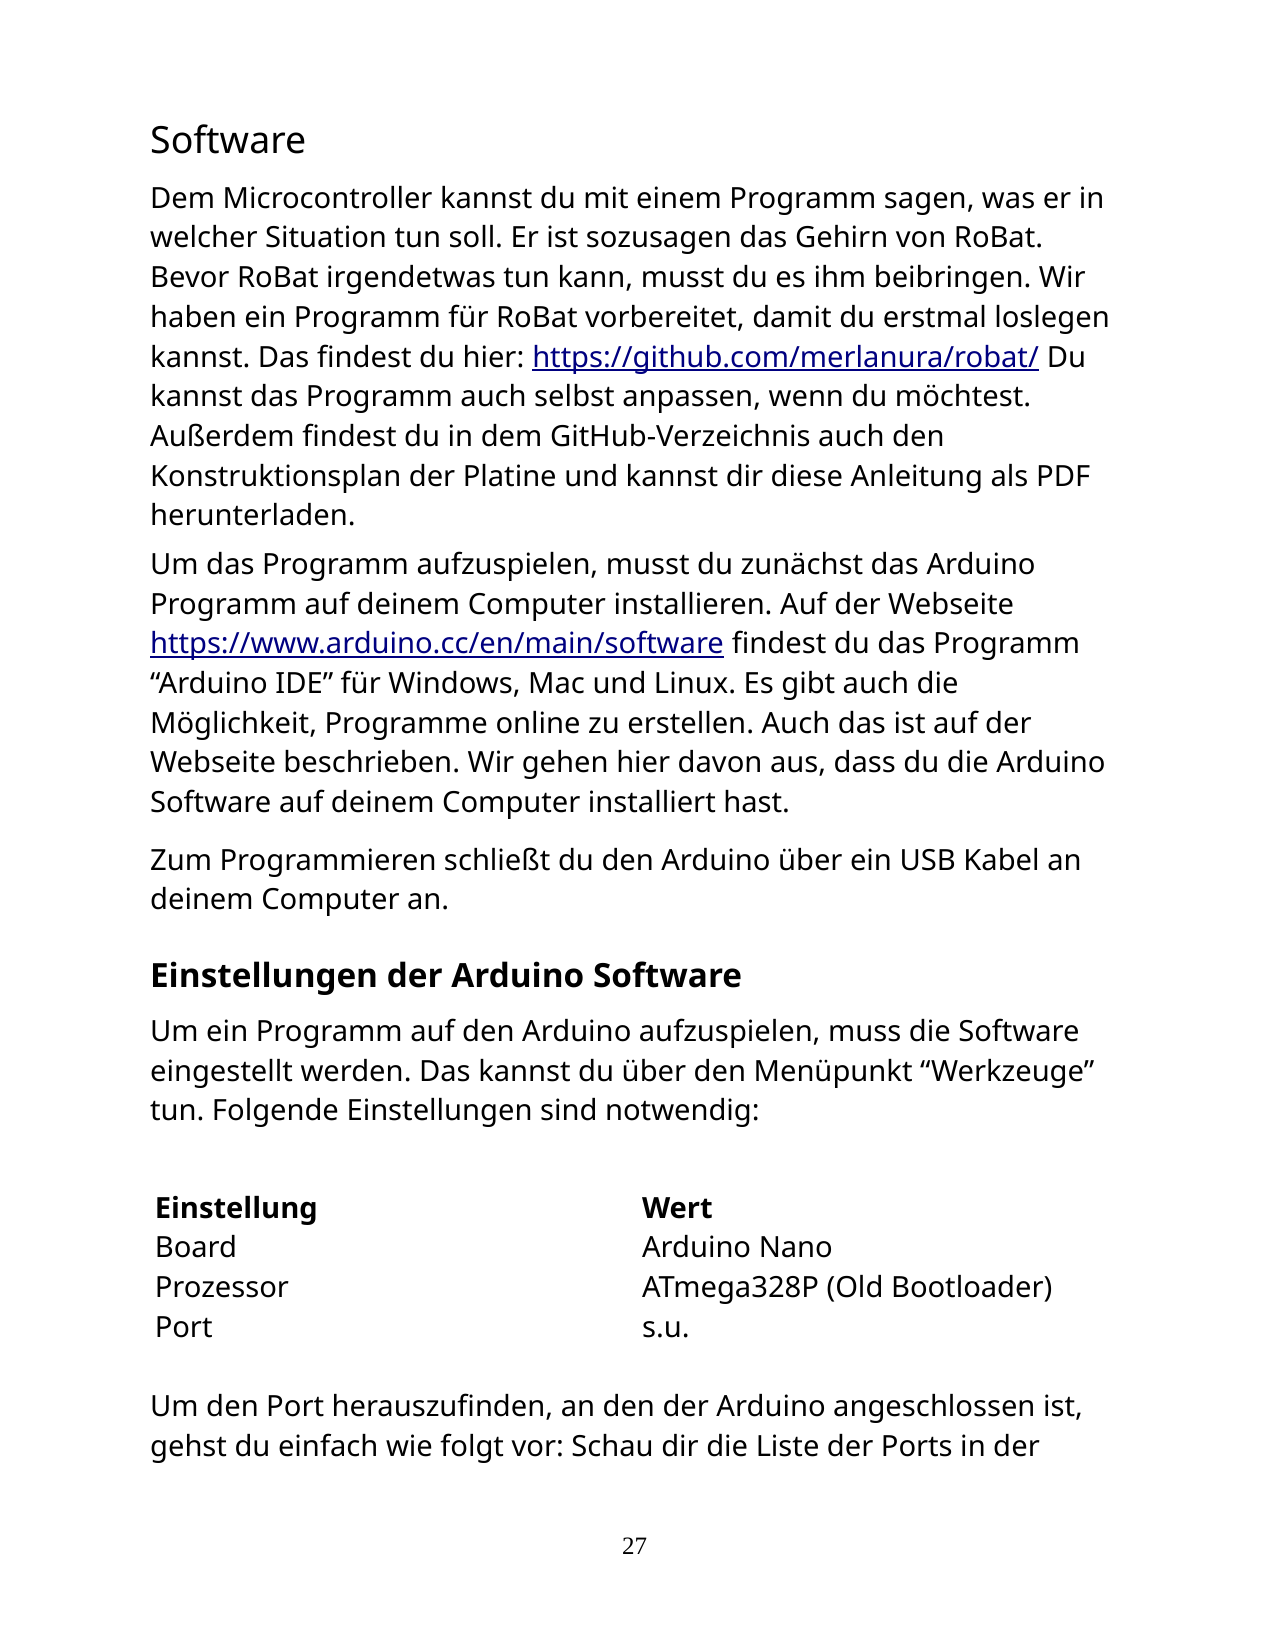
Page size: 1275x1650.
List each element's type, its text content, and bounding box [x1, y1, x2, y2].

table_header Wert [638, 1187, 1125, 1227]
table_cell Board [150, 1227, 637, 1266]
text Um das Programm aufzuspielen, musst du zunächst das Arduino Programm auf deinem Computer installieren. Auf der Webseite https://www.arduino.cc/en/main/software findest du das Programm “Arduino IDE” für Windows, Mac und Linux. Es gibt auch die Möglichkeit, Programme online zu erstellen. Auch das ist auf der Webseite beschrieben. Wir gehen hier davon aus, dass du die Arduino Software auf deinem Computer installiert hast. [150, 543, 1125, 821]
text Um ein Programm auf den Arduino aufzuspielen, muss die Software eingestellt werden. Das kannst du über den Menüpunkt “Werkzeuge” tun. Folgende Einstellungen sind notwendig: [150, 1010, 1125, 1129]
table_cell Arduino Nano [638, 1227, 1125, 1266]
table_cell s.u. [638, 1306, 1125, 1346]
subtitle Einstellungen der Arduino Software [150, 952, 1125, 998]
text Dem Microcontroller kannst du mit einem Programm sagen, was er in welcher Situation tun soll. Er ist sozusagen das Gehirn von RoBat. Bevor RoBat irgendetwas tun kann, musst du es ihm beibringen. Wir haben ein Programm für RoBat vorbereitet, damit du erstmal loslegen kannst. Das findest du hier: https://github.com/merlanura/robat/ Du kannst das Programm auch selbst anpassen, wenn du möchtest. Außerdem findest du in dem GitHub-Verzeichnis auch den Konstruktionsplan der Platine und kannst dir diese Anleitung als PDF herunterladen. [150, 177, 1125, 534]
table_cell ATmega328P (Old Bootloader) [638, 1266, 1125, 1306]
table_cell Port [150, 1306, 637, 1346]
subtitle Software [150, 113, 1125, 164]
table_cell Prozessor [150, 1266, 637, 1306]
text Um den Port herauszufinden, an den der Arduino angeschlossen ist, gehst du einfach wie folgt vor: Schau dir die Liste der Ports in der [150, 1385, 1125, 1465]
table_header Einstellung [150, 1187, 637, 1227]
text Zum Programmieren schließt du den Arduino über ein USB Kabel an deinem Computer an. [150, 839, 1125, 918]
